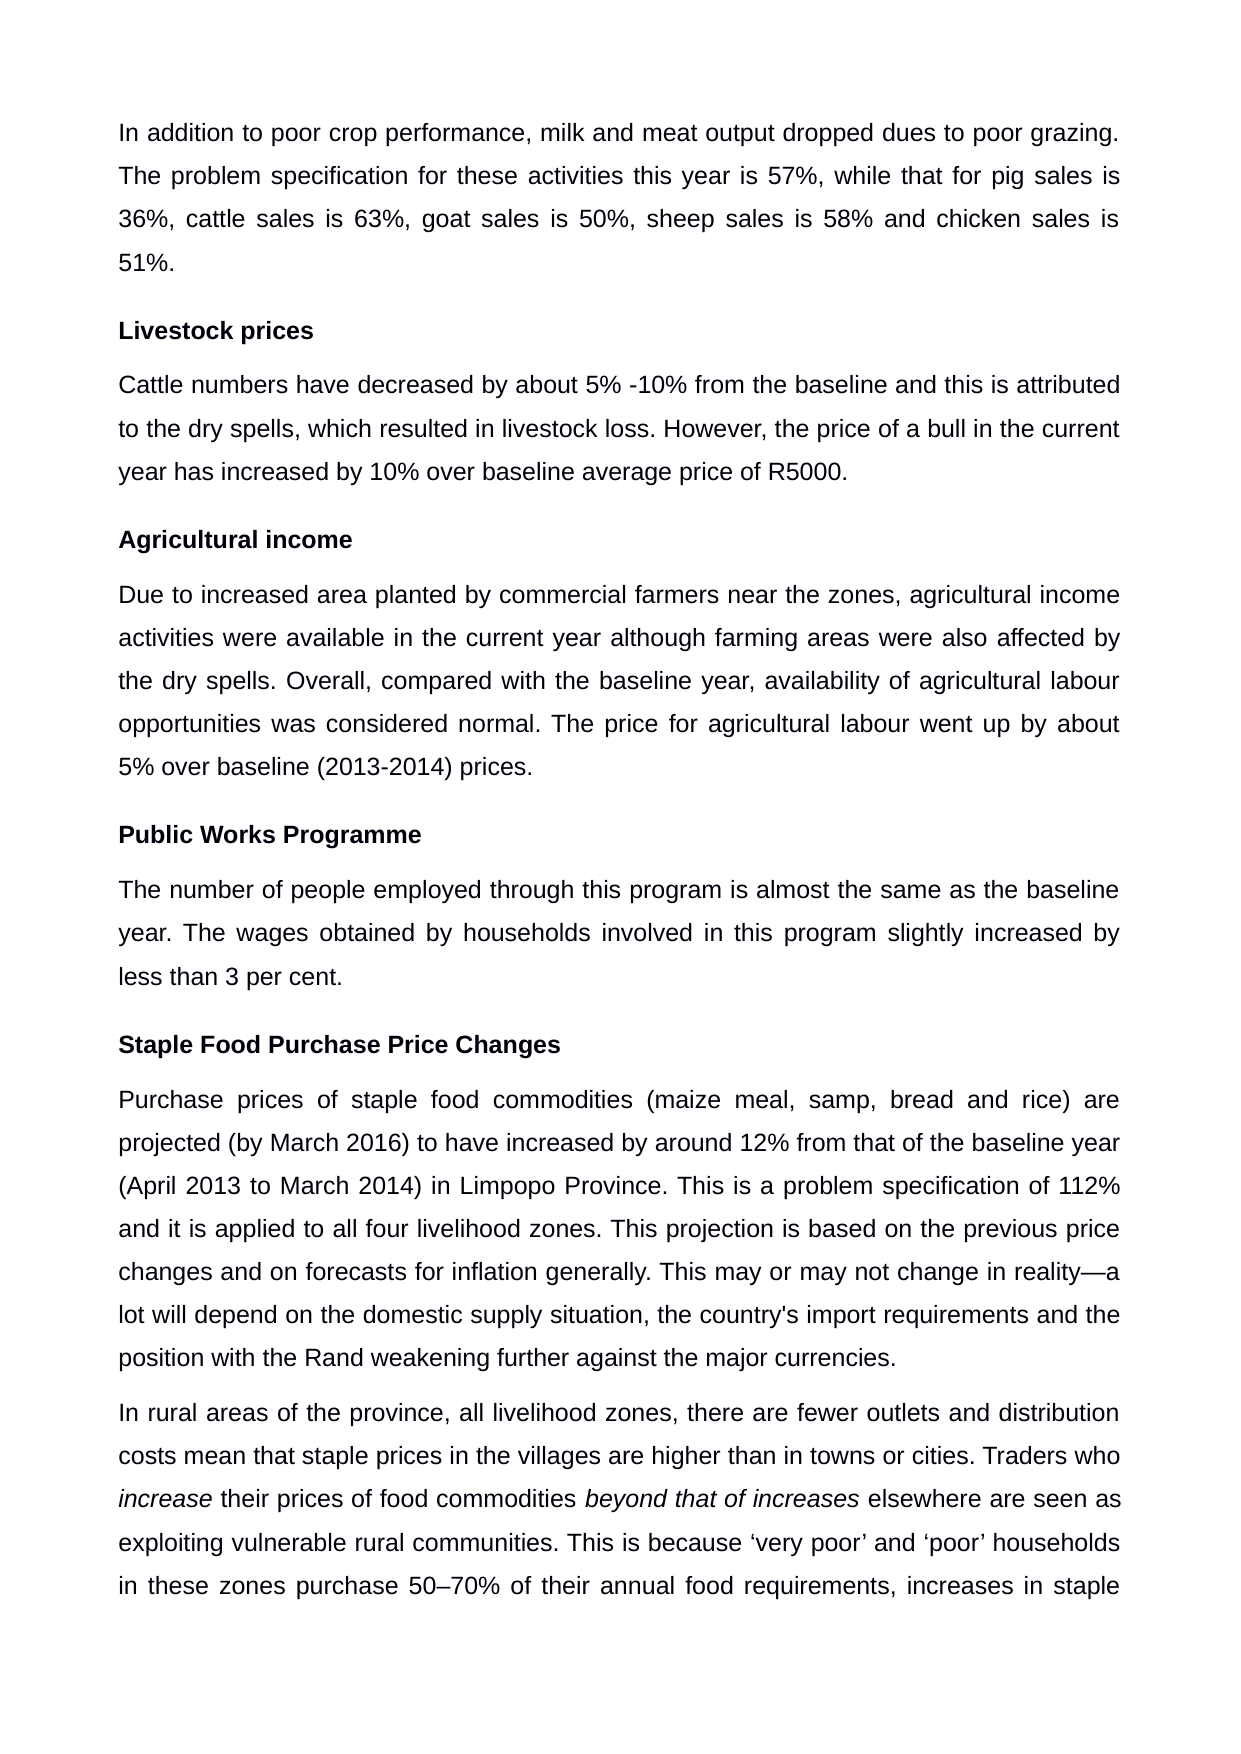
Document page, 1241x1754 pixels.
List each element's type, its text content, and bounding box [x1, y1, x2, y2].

subtitle Public Works Programme [118, 820, 1122, 849]
subtitle Staple Food Purchase Price Changes [118, 1030, 1122, 1058]
text The number of people employed through this program is almost the same as the baseline year. The wages obtained by households involved in this program slightly increased by less than 3 per cent. [118, 875, 1122, 990]
subtitle Livestock prices [118, 316, 1122, 344]
text Purchase prices of staple food commodities (maize meal, samp, bread and rice) are projected (by March 2016) to have increased by around 12% from that of the baseline year (April 2013 to March 2014) in Limpopo Province. This is a problem specification of 112% and it is applied to all four livelihood zones. This projection is based on the previous price changes and on forecasts for inflation generally. This may or may not change in reality—a lot will depend on the domestic supply situation, the country's import requirements and the position with the Rand weakening further against the major currencies. [118, 1084, 1122, 1372]
text Cattle numbers have decreased by about 5% -10% from the baseline and this is attributed to the dry spells, which resulted in livestock loss. However, the price of a bull in the current year has increased by 10% over baseline average price of R5000. [118, 371, 1122, 486]
subtitle Agricultural income [118, 525, 1122, 554]
text In addition to poor crop performance, milk and meat output dropped dues to poor grazing. The problem specification for these activities this year is 57%, while that for pig sales is 36%, cattle sales is 63%, goat sales is 50%, sheep sales is 58% and chicken sales is 51%. [118, 118, 1122, 276]
text In rural areas of the province, all livelihood zones, there are fewer outlets and distribution costs mean that staple prices in the villages are higher than in towns or cities. Traders who increase their prices of food commodities beyond that of increases elsewhere are seen as exploiting vulnerable rural communities. This is because ‘very poor’ and ‘poor’ households in these zones purchase 50–70% of their annual food requirements, increases in staple [118, 1398, 1122, 1599]
text Due to increased area planted by commercial farmers near the zones, agricultural income activities were available in the current year although farming areas were also affected by the dry spells. Overall, compared with the baseline year, availability of agricultural labour opportunities was considered normal. The price for agricultural labour went up by about 5% over baseline (2013-2014) prices. [118, 580, 1122, 781]
